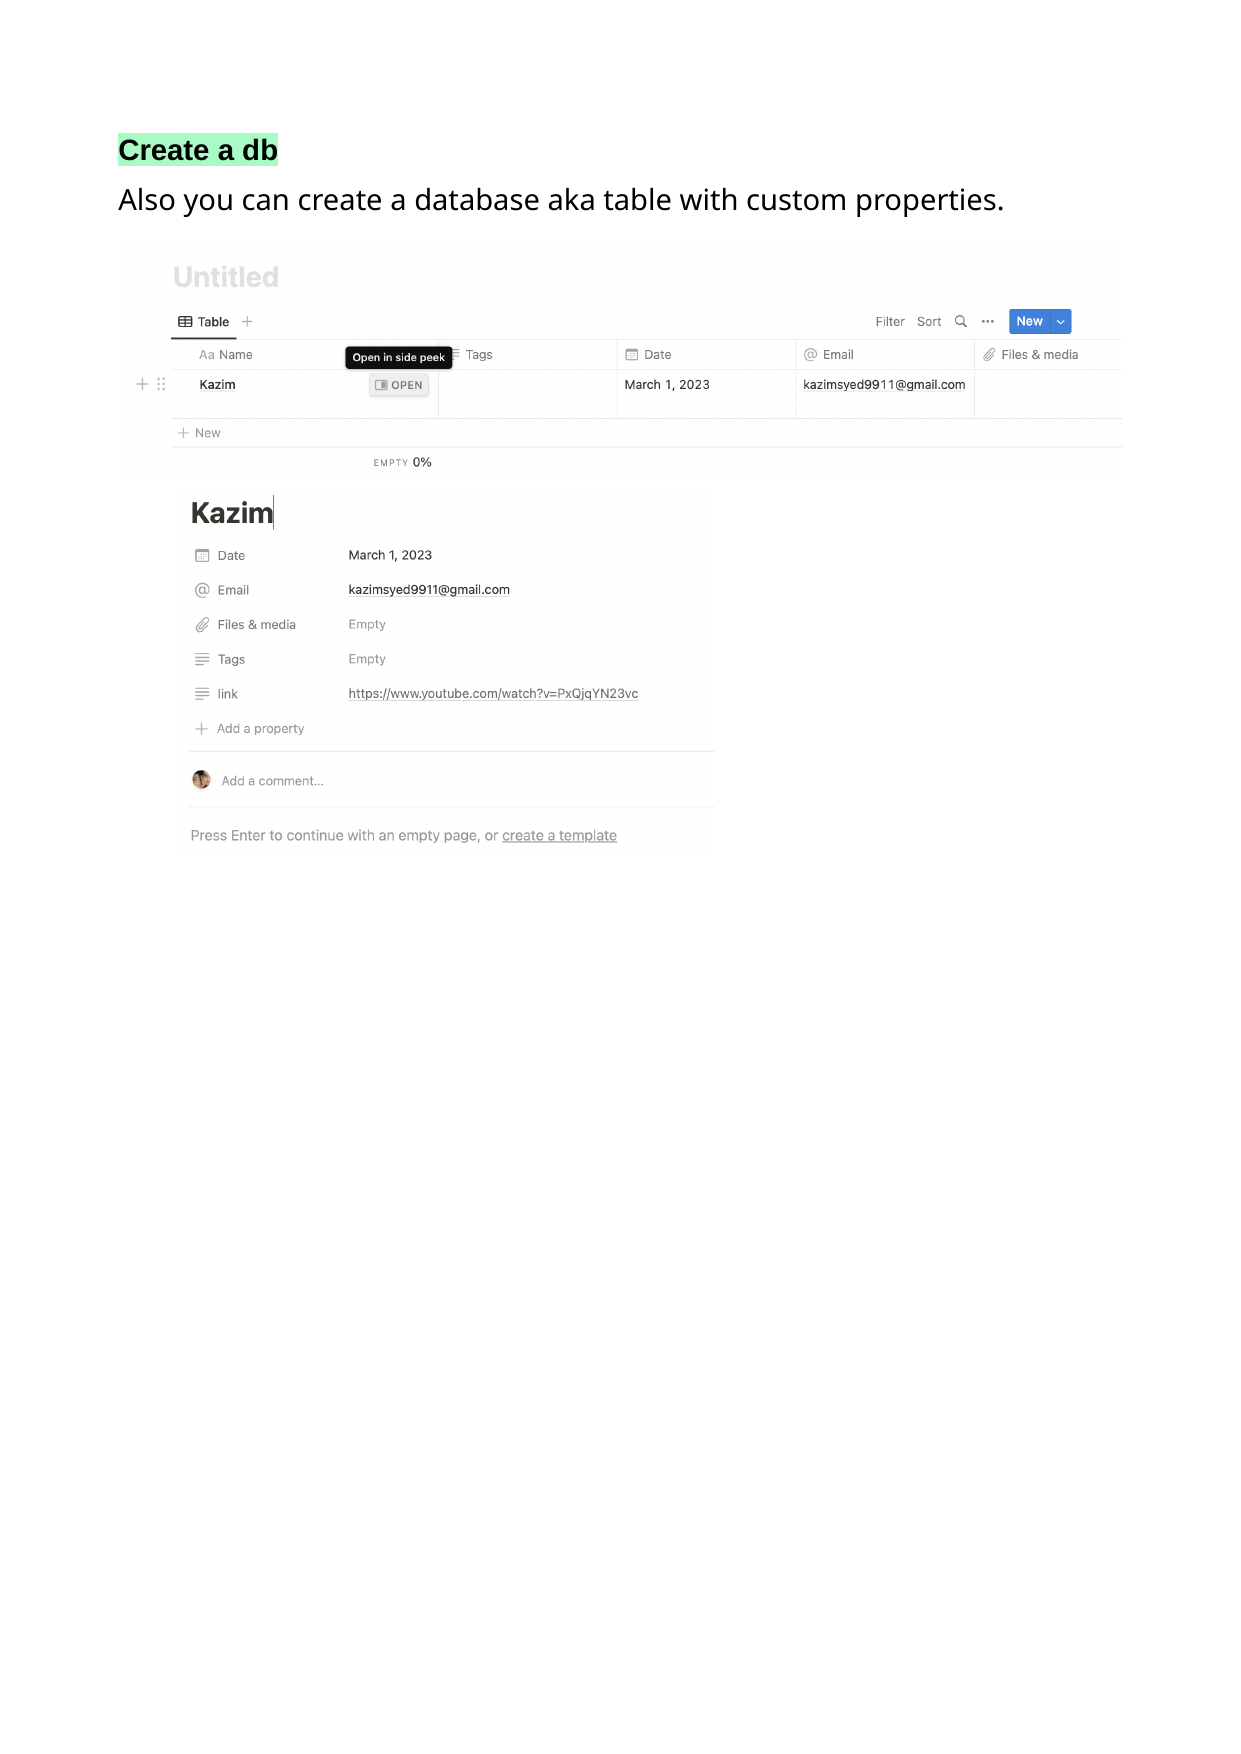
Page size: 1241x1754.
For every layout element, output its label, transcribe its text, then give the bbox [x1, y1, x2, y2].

text Also you can create a database aka table with custom properties. [118, 179, 1122, 219]
picture [173, 490, 715, 857]
subtitle Create a db [278, 133, 1122, 166]
picture [118, 241, 1123, 480]
